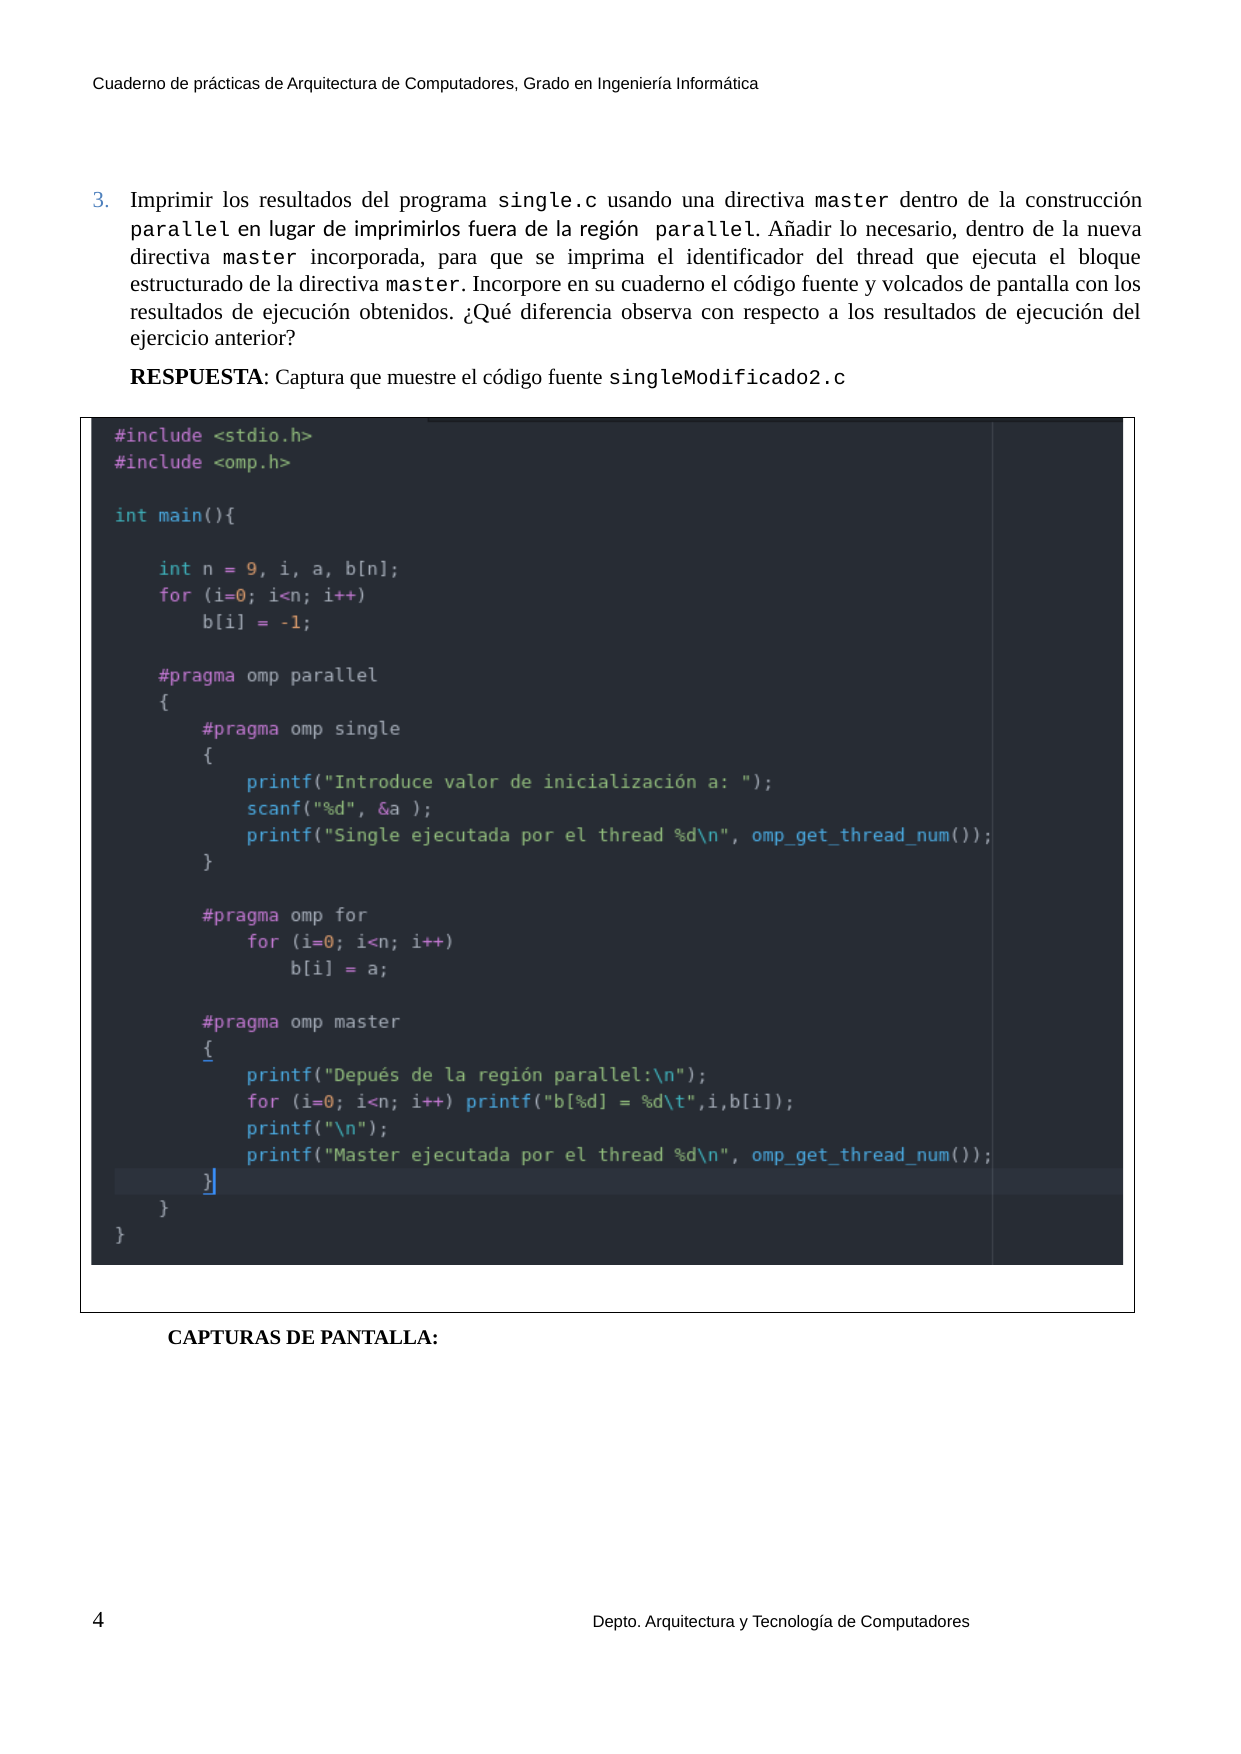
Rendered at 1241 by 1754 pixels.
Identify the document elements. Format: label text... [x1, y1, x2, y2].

text CAPTURAS DE PANTALLA: [167, 1325, 1143, 1349]
table_header [81, 418, 1134, 1312]
text RESPUESTA: Captura que muestre el código fuente singleModificado2.c [130, 363, 1143, 391]
picture [91, 418, 1124, 1265]
list Imprimir los resultados del programa single.c usando una directiva master dentro de la construcción parallel en lugar de imprimirlos fuera de la región parallel. Añadir lo necesario, dentro de la nueva directiva master incorporada, para que se imprima el identificador del thread que ejecuta el bloque estructurado de la directiva master. Incorpore en su cuaderno el código fuente y volcados de pantalla con los resultados de ejecución obtenidos. ¿Qué diferencia observa con respecto a los resultados de ejecución del ejercicio anterior? [92, 187, 1143, 351]
